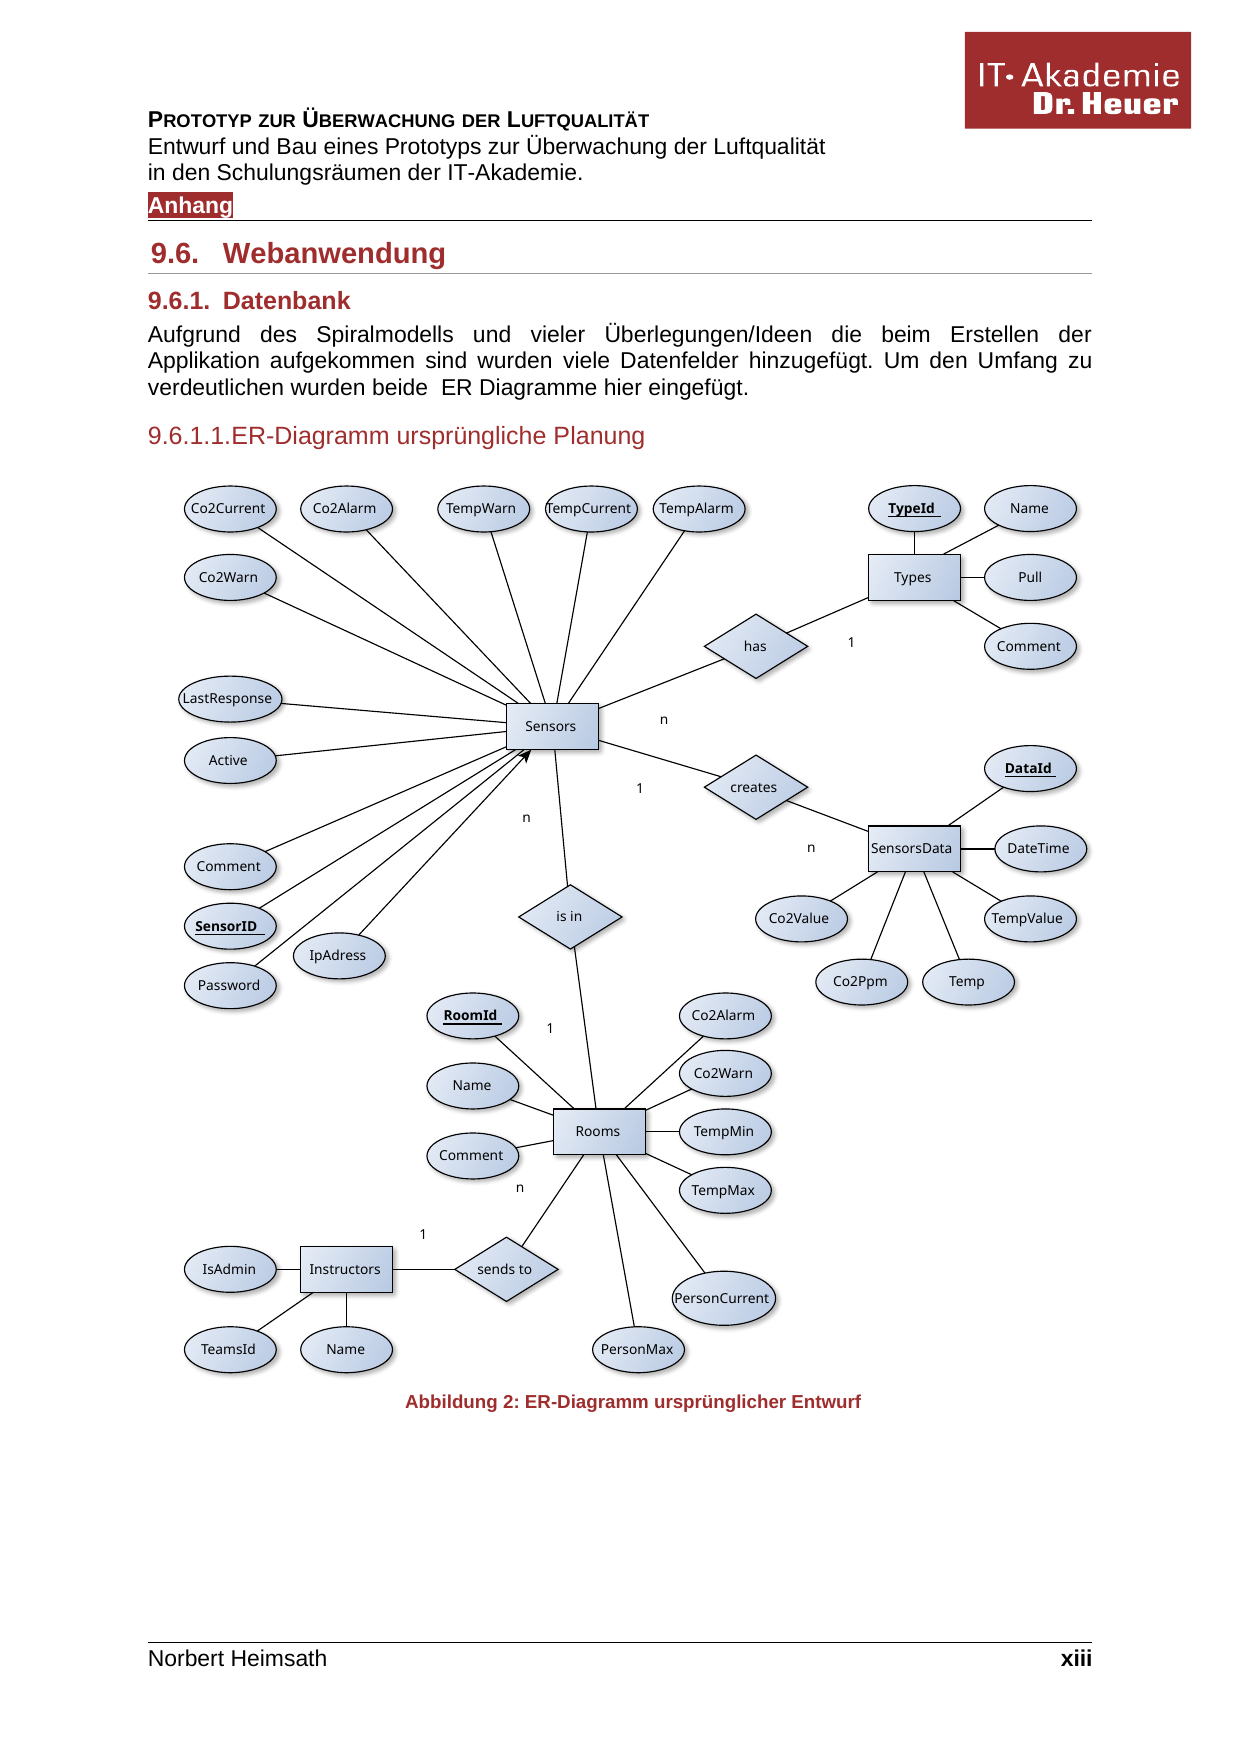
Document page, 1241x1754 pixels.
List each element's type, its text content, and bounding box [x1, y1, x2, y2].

text Aufgrund des Spiralmodells und vieler Überlegungen/Ideen die beim Erstellen der Applikation aufgekommen sind wurden viele Datenfelder hinzugefügt. Um den Umfang zu verdeutlichen wurden beide ER Diagramme hier eingefügt. [148, 321, 1092, 400]
text Abbildung 2: ER-Diagramm ursprünglicher Entwurf [161, 1391, 1105, 1412]
subtitle Datenbank [148, 286, 1092, 314]
subtitle ER-Diagramm ursprüngliche Planung [148, 421, 1092, 449]
subtitle Webanwendung [148, 233, 1092, 273]
